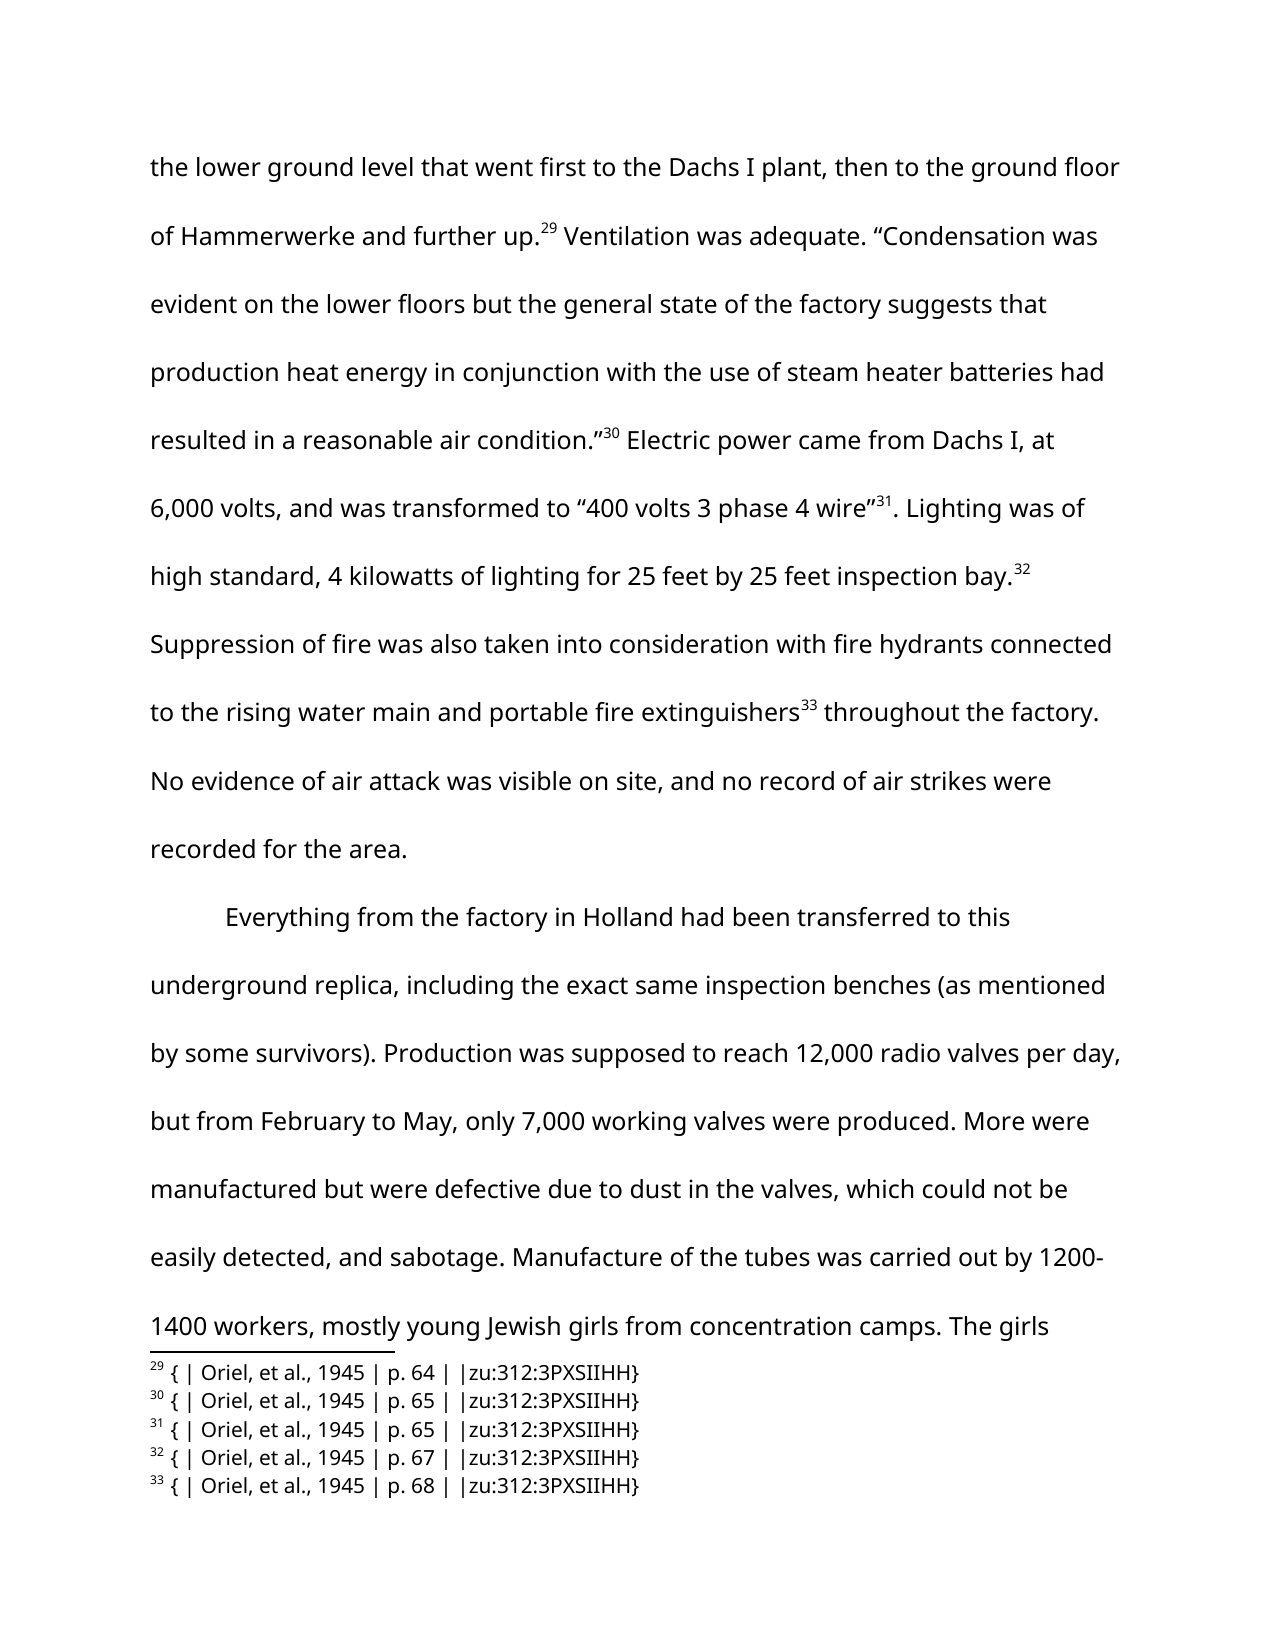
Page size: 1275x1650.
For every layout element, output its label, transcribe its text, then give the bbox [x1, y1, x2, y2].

text { | Oriel, et al., 1945 | p. 67 | |zu:312:3PXSIIHH} [150, 1443, 1125, 1472]
text { | Oriel, et al., 1945 | p. 68 | |zu:312:3PXSIIHH} [150, 1472, 1125, 1500]
text { | Oriel, et al., 1945 | p. 65 | |zu:312:3PXSIIHH} [150, 1415, 1125, 1443]
text { | Oriel, et al., 1945 | p. 65 | |zu:312:3PXSIIHH} [150, 1386, 1125, 1415]
text { | Oriel, et al., 1945 | p. 64 | |zu:312:3PXSIIHH} [150, 1358, 1125, 1386]
text the lower ground level that went first to the Dachs I plant, then to the ground floor of Hammerwerke and further up. Ventilation was adequate. “Condensation was evident on the lower floors but the general state of the factory suggests that production heat energy in conjunction with the use of steam heater batteries had resulted in a reasonable air condition.” Electric power came from Dachs I, at 6,000 volts, and was transformed to “400 volts 3 phase 4 wire”. Lighting was of high standard, 4 kilowatts of lighting for 25 feet by 25 feet inspection bay. Suppression of fire was also taken into consideration with fire hydrants connected to the rising water main and portable fire extinguishers throughout the factory. No evidence of air attack was visible on site, and no record of air strikes were recorded for the area. [150, 150, 1125, 865]
text Everything from the factory in Holland had been transferred to this underground replica, including the exact same inspection benches (as mentioned by some survivors). Production was supposed to reach 12,000 radio valves per day, but from February to May, only 7,000 working valves were produced. More were manufactured but were defective due to dust in the valves, which could not be easily detected, and sabotage. Manufacture of the tubes was carried out by 1200-1400 workers, mostly young Jewish girls from concentration camps. The girls [150, 899, 1125, 1342]
